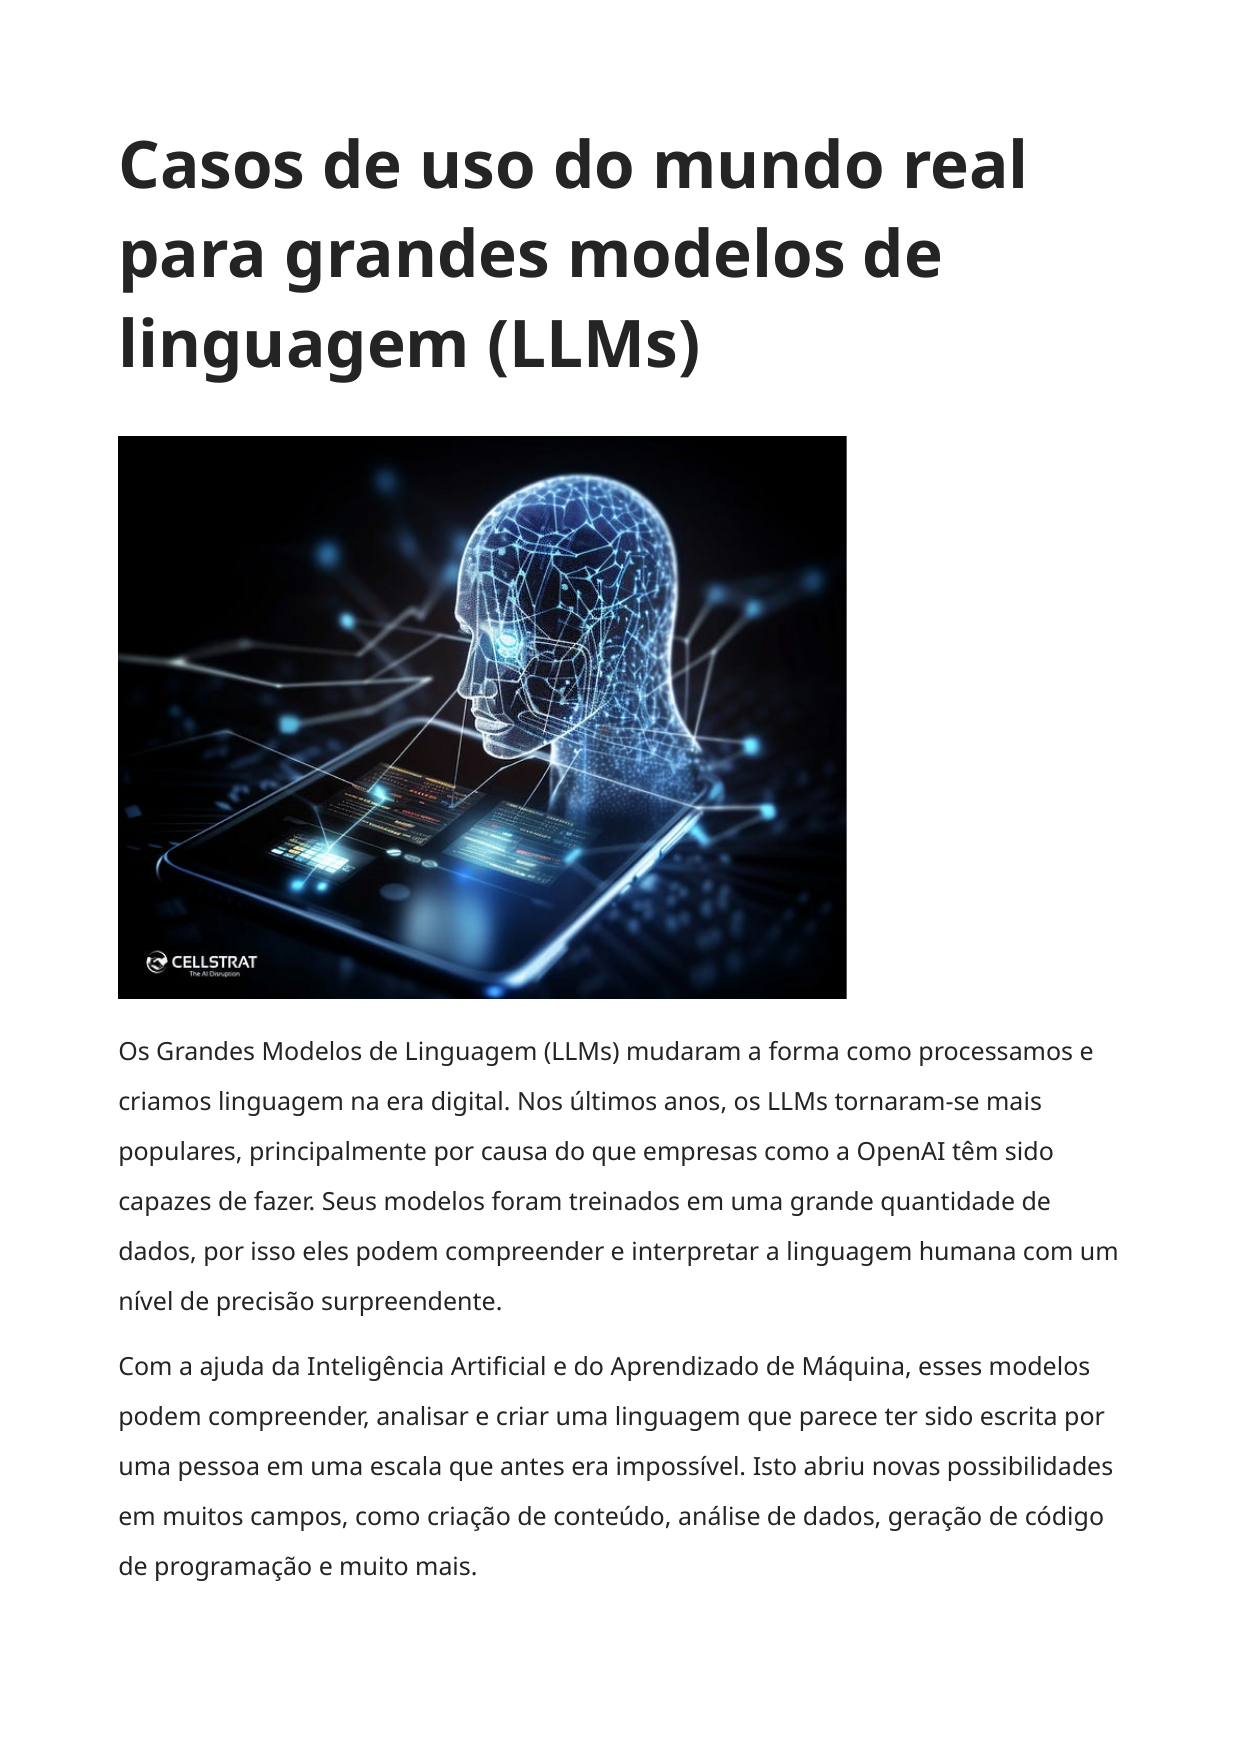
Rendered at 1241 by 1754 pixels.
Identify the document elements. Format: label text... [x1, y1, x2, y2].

picture [118, 436, 847, 999]
text Com a ajuda da Inteligência Artificial e do Aprendizado de Máquina, esses modelos podem compreender, analisar e criar uma linguagem que parece ter sido escrita por uma pessoa em uma escala que antes era impossível. Isto abriu novas possibilidades em muitos campos, como criação de conteúdo, análise de dados, geração de código de programação e muito mais. [118, 1332, 1122, 1582]
text Os Grandes Modelos de Linguagem (LLMs) mudaram a forma como processamos e criamos linguagem na era digital. Nos últimos anos, os LLMs tornaram-se mais populares, principalmente por causa do que empresas como a OpenAI têm sido capazes de fazer. Seus modelos foram treinados em uma grande quantidade de dados, por isso eles podem compreender e interpretar a linguagem humana com um nível de precisão surpreendente. [118, 1018, 1122, 1318]
subtitle Casos de uso do mundo real para grandes modelos de linguagem (LLMs) [118, 118, 1122, 386]
